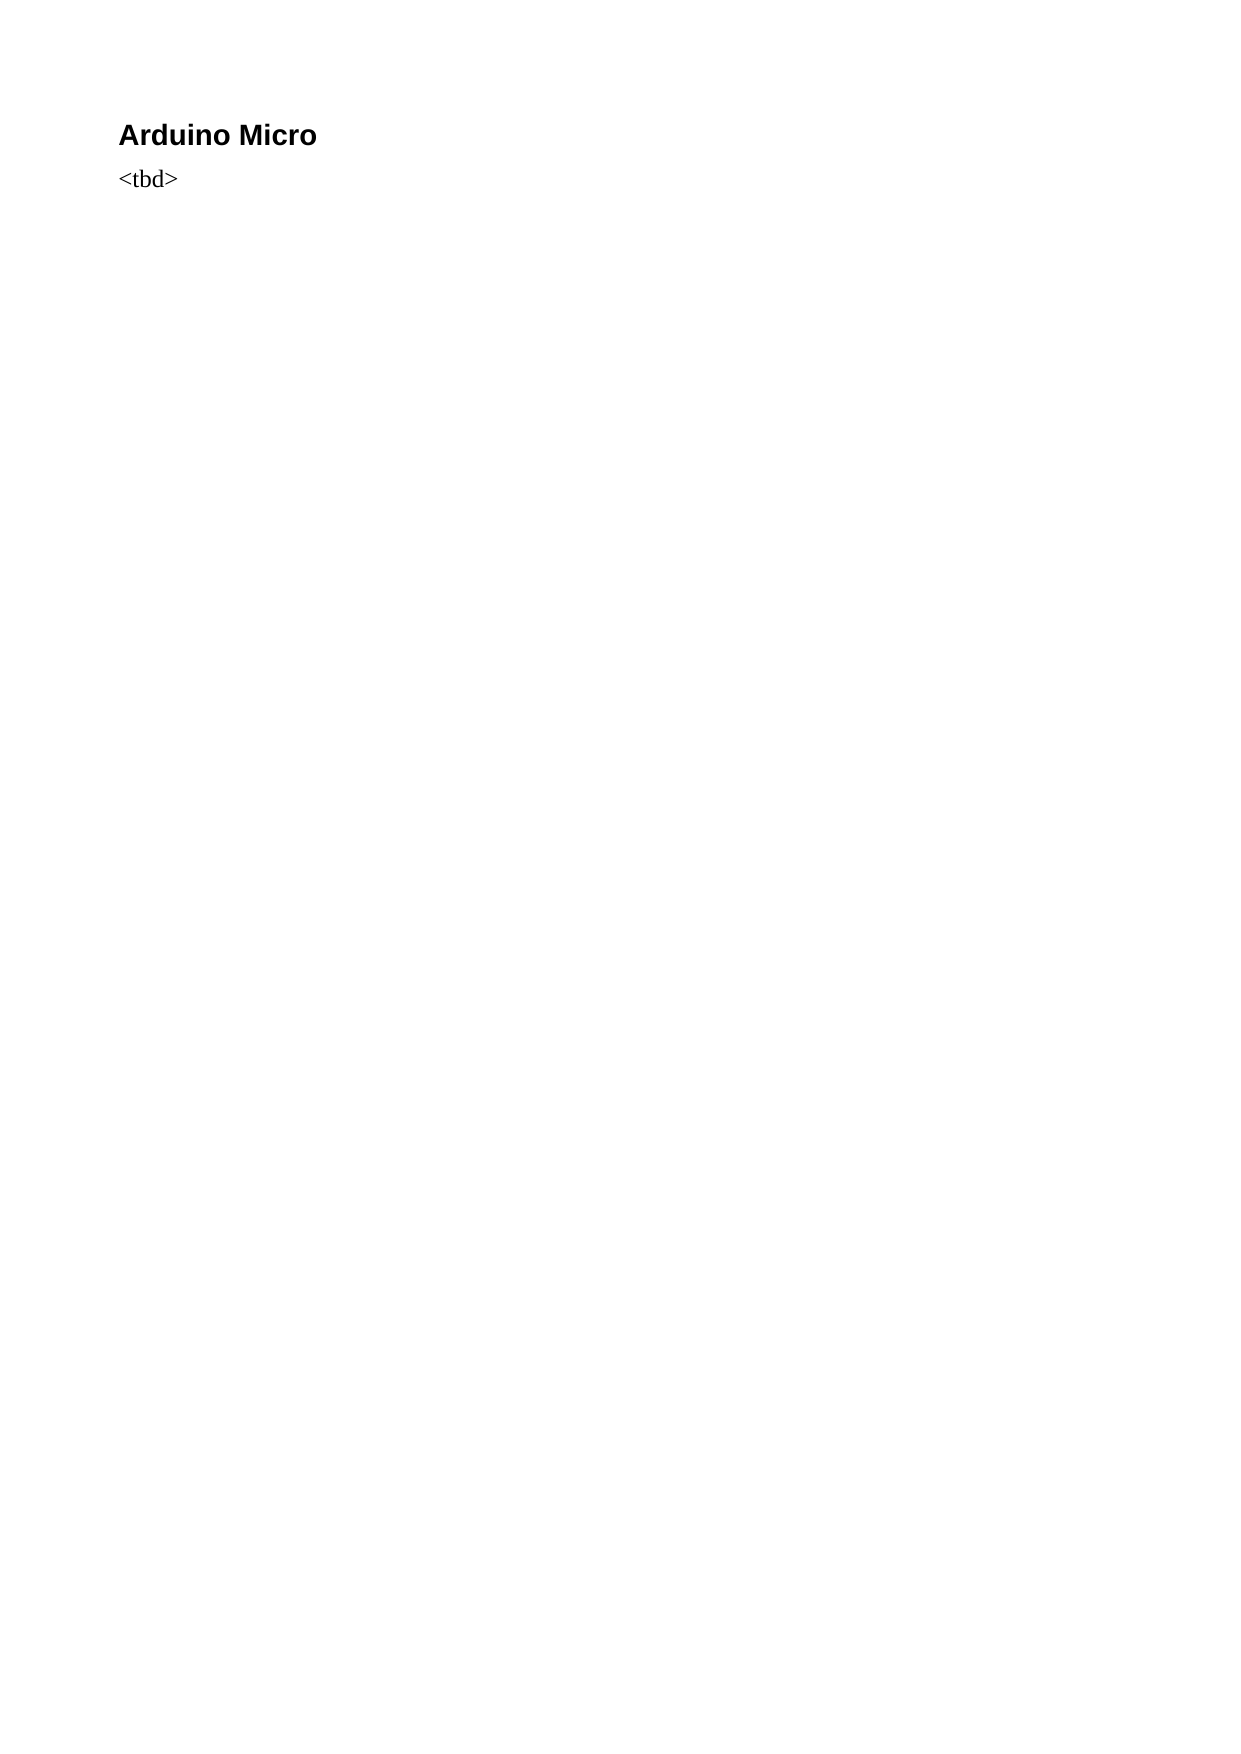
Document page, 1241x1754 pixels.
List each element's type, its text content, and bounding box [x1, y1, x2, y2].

subtitle Arduino Micro [118, 118, 1122, 152]
text <tbd> [118, 164, 1122, 193]
